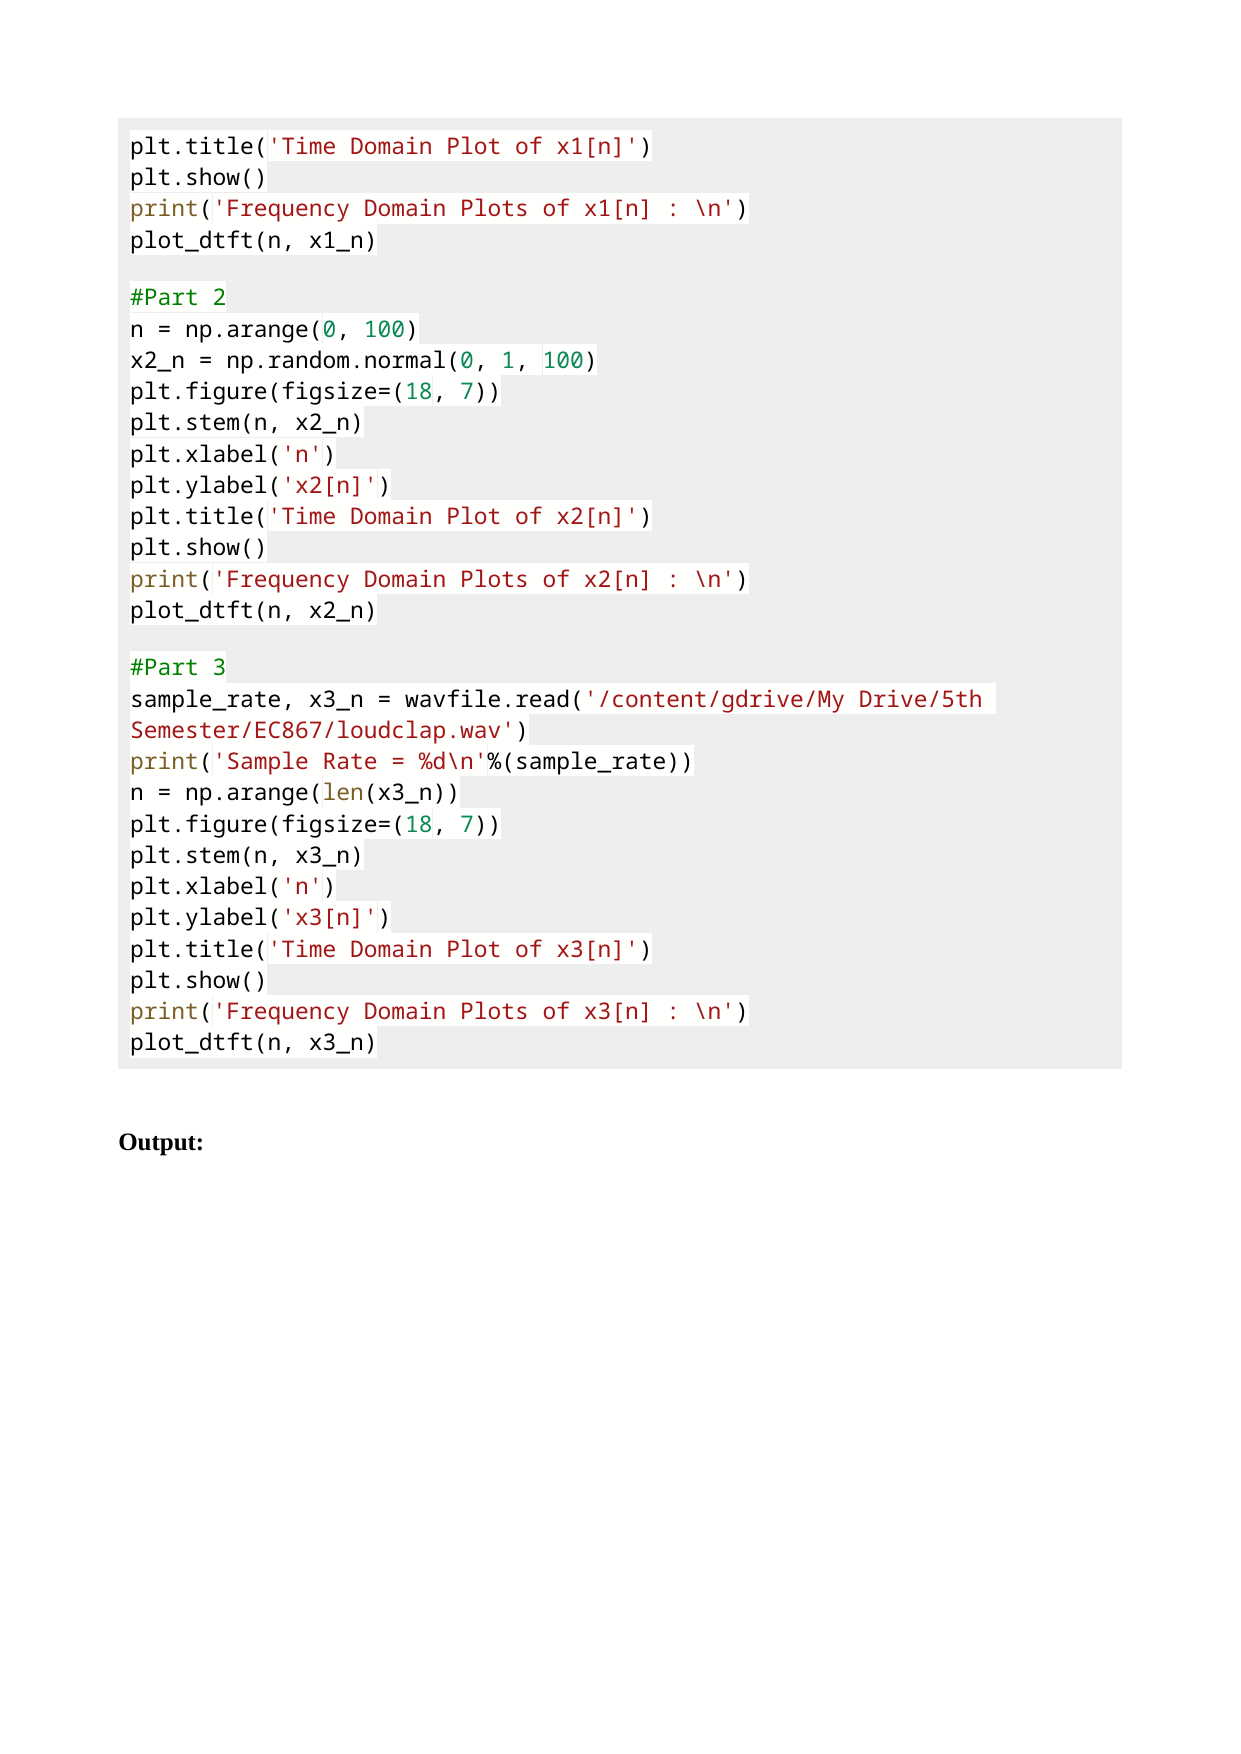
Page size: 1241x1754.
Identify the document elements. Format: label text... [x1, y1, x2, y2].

table_header plt.title('Time Domain Plot of x1[n]') plt.show() print('Frequency Domain Plots of x1[n] : \n') plot_dtft(n, x1_n) #Part 2 n = np.arange(0, 100) x2_n = np.random.normal(0, 1, 100) plt.figure(figsize=(18, 7)) plt.stem(n, x2_n) plt.xlabel('n') plt.ylabel('x2[n]') plt.title('Time Domain Plot of x2[n]') plt.show() print('Frequency Domain Plots of x2[n] : \n') plot_dtft(n, x2_n) #Part 3 sample_rate, x3_n = wavfile.read('/content/gdrive/My Drive/5th Semester/EC867/loudclap.wav') print('Sample Rate = %d\n'%(sample_rate)) n = np.arange(len(x3_n)) plt.figure(figsize=(18, 7)) plt.stem(n, x3_n) plt.xlabel('n') plt.ylabel('x3[n]') plt.title('Time Domain Plot of x3[n]') plt.show() print('Frequency Domain Plots of x3[n] : \n') plot_dtft(n, x3_n) [118, 118, 1122, 1069]
text Output: [118, 1127, 1122, 1156]
